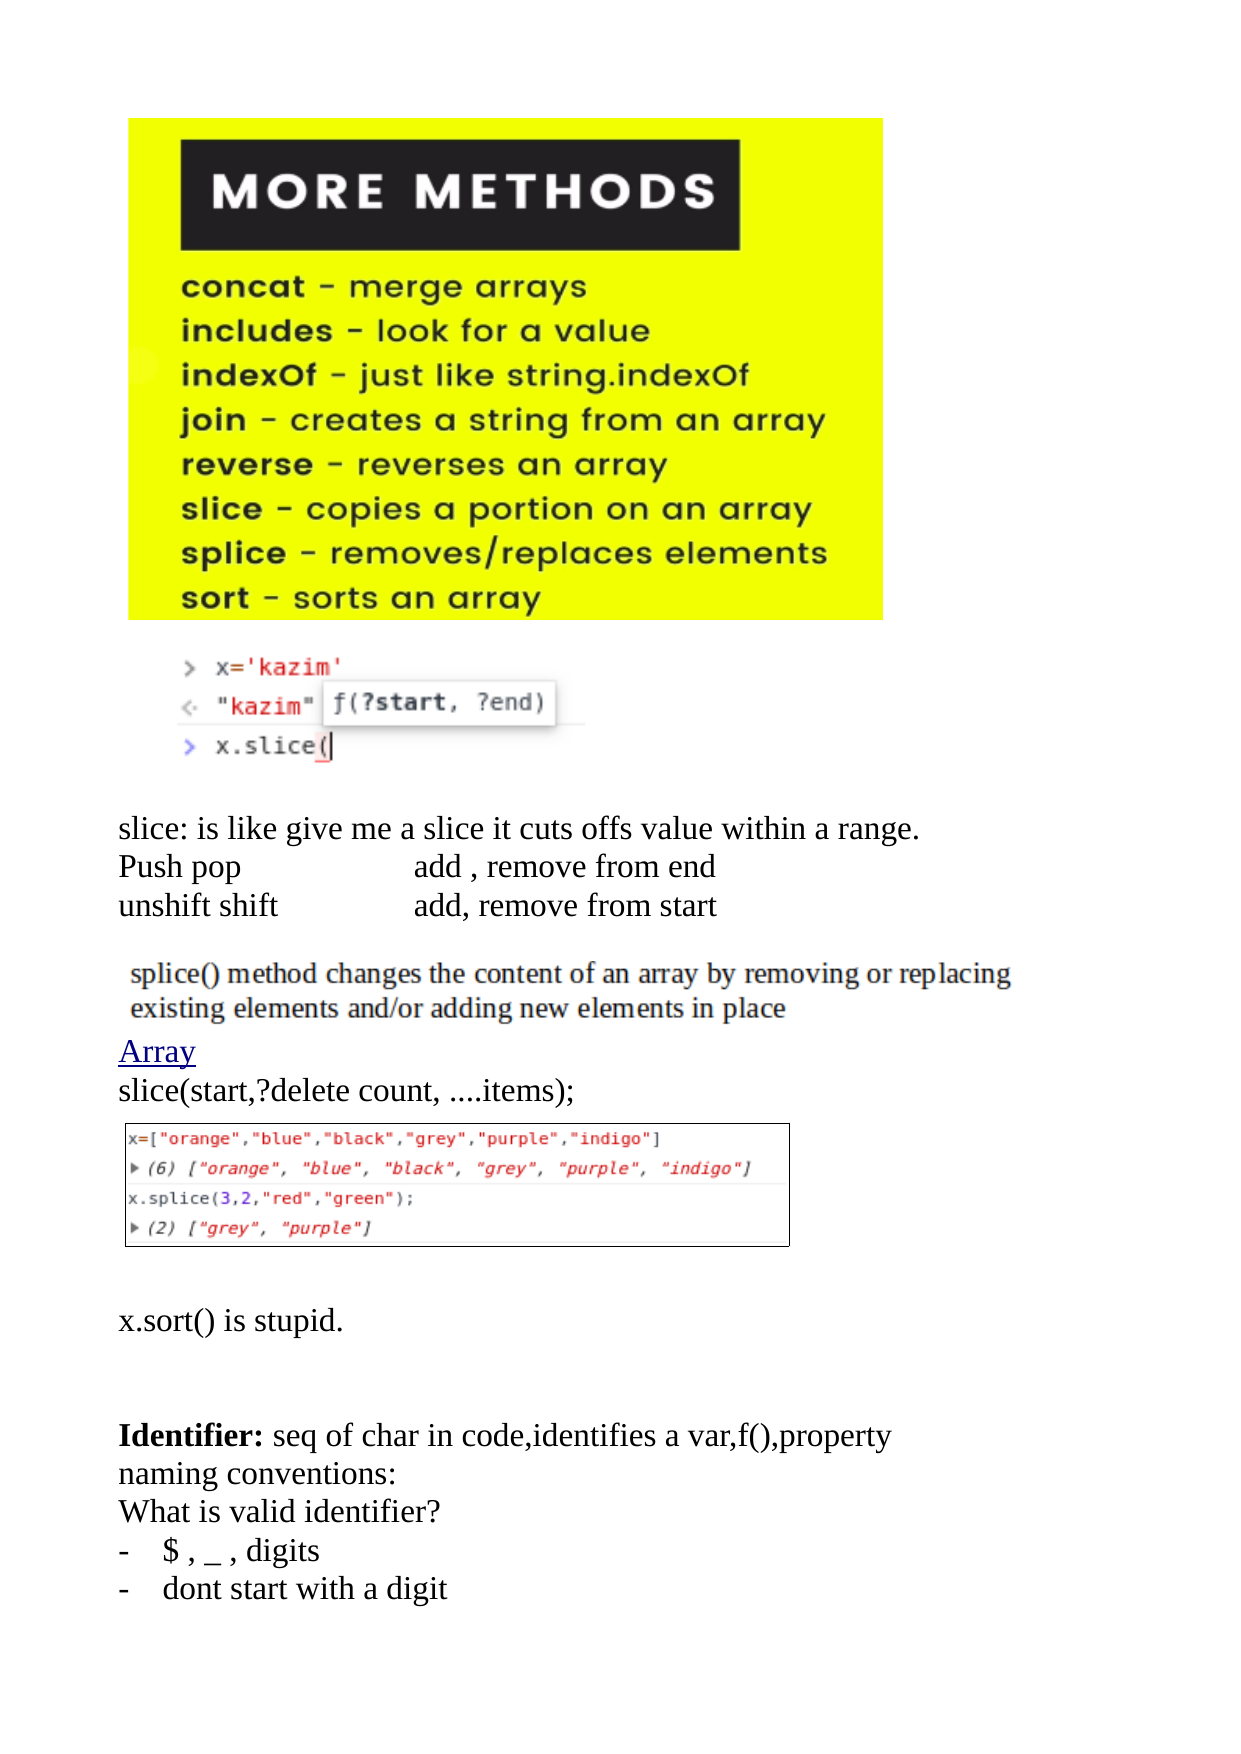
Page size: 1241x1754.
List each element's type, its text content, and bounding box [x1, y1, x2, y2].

picture [115, 961, 1087, 1032]
text x.sort() is stupid. [118, 1300, 1122, 1338]
text Push pop add , remove from end [118, 846, 1122, 885]
text Array [118, 961, 1122, 1070]
text - $ , _ , digits [118, 1530, 1122, 1568]
text slice(start,?delete count, ....items); [118, 1070, 1122, 1108]
picture [128, 1125, 787, 1243]
text - dont start with a digit [118, 1568, 1122, 1607]
text unshift shift add, remove from start [118, 885, 1122, 923]
text slice: is like give me a slice it cuts offs value within a range. [118, 808, 1122, 846]
text naming conventions: [118, 1453, 1122, 1492]
text Identifier: seq of char in code,identifies a var,f(),property [118, 1415, 1122, 1453]
picture [128, 118, 883, 620]
picture [177, 654, 586, 774]
text What is valid identifier? [118, 1492, 1122, 1530]
